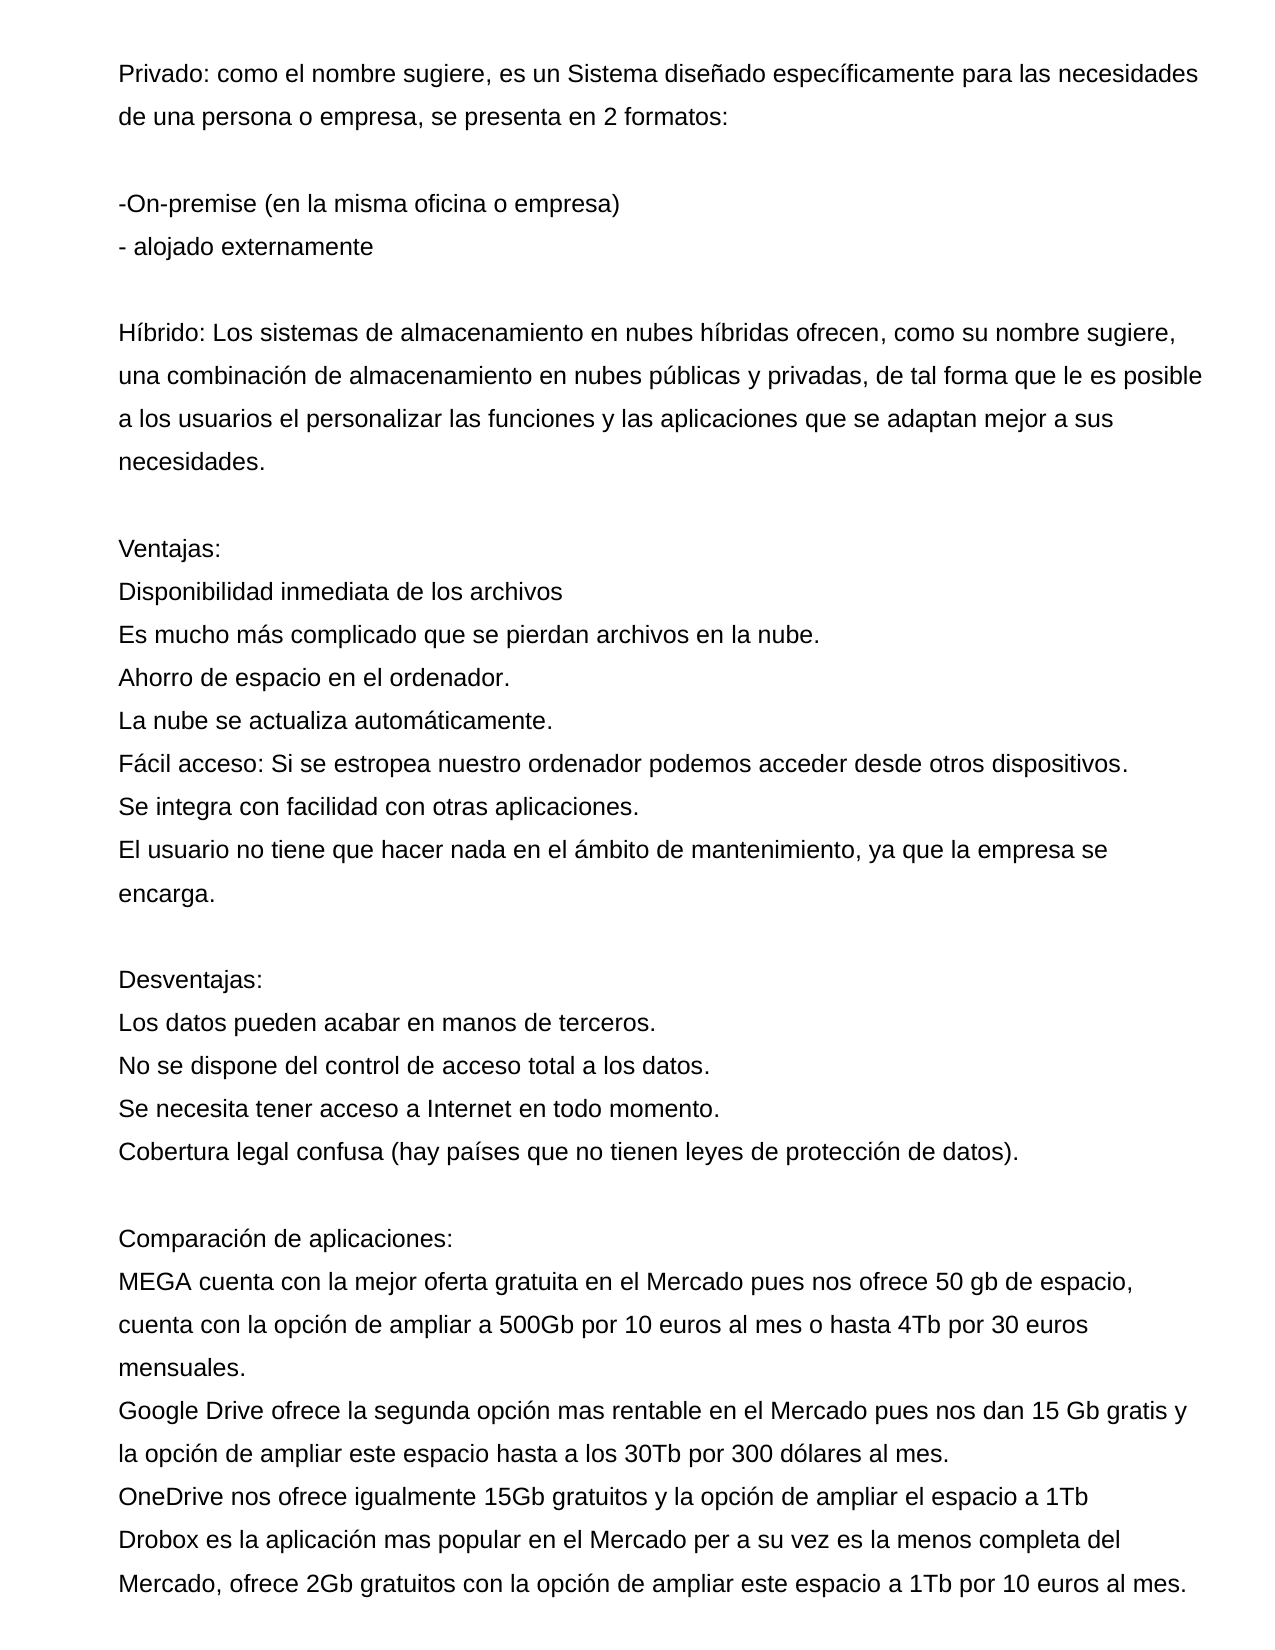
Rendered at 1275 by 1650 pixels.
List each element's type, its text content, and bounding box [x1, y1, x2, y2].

text Ahorro de espacio en el ordenador. [118, 663, 1205, 692]
text Privado: como el nombre sugiere, es un Sistema diseñado específicamente para las necesidades de una persona o empresa, se presenta en 2 formatos: [118, 59, 1205, 131]
text Disponibilidad inmediata de los archivos [118, 577, 1205, 605]
text Se necesita tener acceso a Internet en todo momento. [118, 1094, 1205, 1123]
text Drobox es la aplicación mas popular en el Mercado per a su vez es la menos completa del Mercado, ofrece 2Gb gratuitos con la opción de ampliar este espacio a 1Tb por 10 euros al mes. [118, 1525, 1205, 1597]
text Ventajas: [118, 533, 1205, 562]
text -On-premise (en la misma oficina o empresa) [118, 188, 1205, 217]
text - alojado externamente [118, 232, 1205, 260]
text Se integra con facilidad con otras aplicaciones. [118, 792, 1205, 821]
text Fácil acceso: Si se estropea nuestro ordenador podemos acceder desde otros dispositivos. [118, 749, 1205, 778]
text No se dispone del control de acceso total a los datos. [118, 1051, 1205, 1080]
text OneDrive nos ofrece igualmente 15Gb gratuitos y la opción de ampliar el espacio a 1Tb [118, 1482, 1205, 1511]
text Desventajas: [118, 965, 1205, 993]
text Los datos pueden acabar en manos de terceros. [118, 1008, 1205, 1037]
text La nube se actualiza automáticamente. [118, 706, 1205, 735]
text Comparación de aplicaciones: [118, 1223, 1205, 1252]
text Cobertura legal confusa (hay países que no tienen leyes de protección de datos). [118, 1137, 1205, 1166]
text Híbrido: Los sistemas de almacenamiento en nubes híbridas ofrecen, como su nombre sugiere, una combinación de almacenamiento en nubes públicas y privadas, de tal forma que le es posible a los usuarios el personalizar las funciones y las aplicaciones que se adaptan mejor a sus necesidades. [118, 318, 1205, 476]
text MEGA cuenta con la mejor oferta gratuita en el Mercado pues nos ofrece 50 gb de espacio, cuenta con la opción de ampliar a 500Gb por 10 euros al mes o hasta 4Tb por 30 euros mensuales. [118, 1267, 1205, 1382]
text Es mucho más complicado que se pierdan archivos en la nube. [118, 620, 1205, 648]
text Google Drive ofrece la segunda opción mas rentable en el Mercado pues nos dan 15 Gb gratis y la opción de ampliar este espacio hasta a los 30Tb por 300 dólares al mes. [118, 1396, 1205, 1468]
text El usuario no tiene que hacer nada en el ámbito de mantenimiento, ya que la empresa se encarga. [118, 835, 1205, 907]
